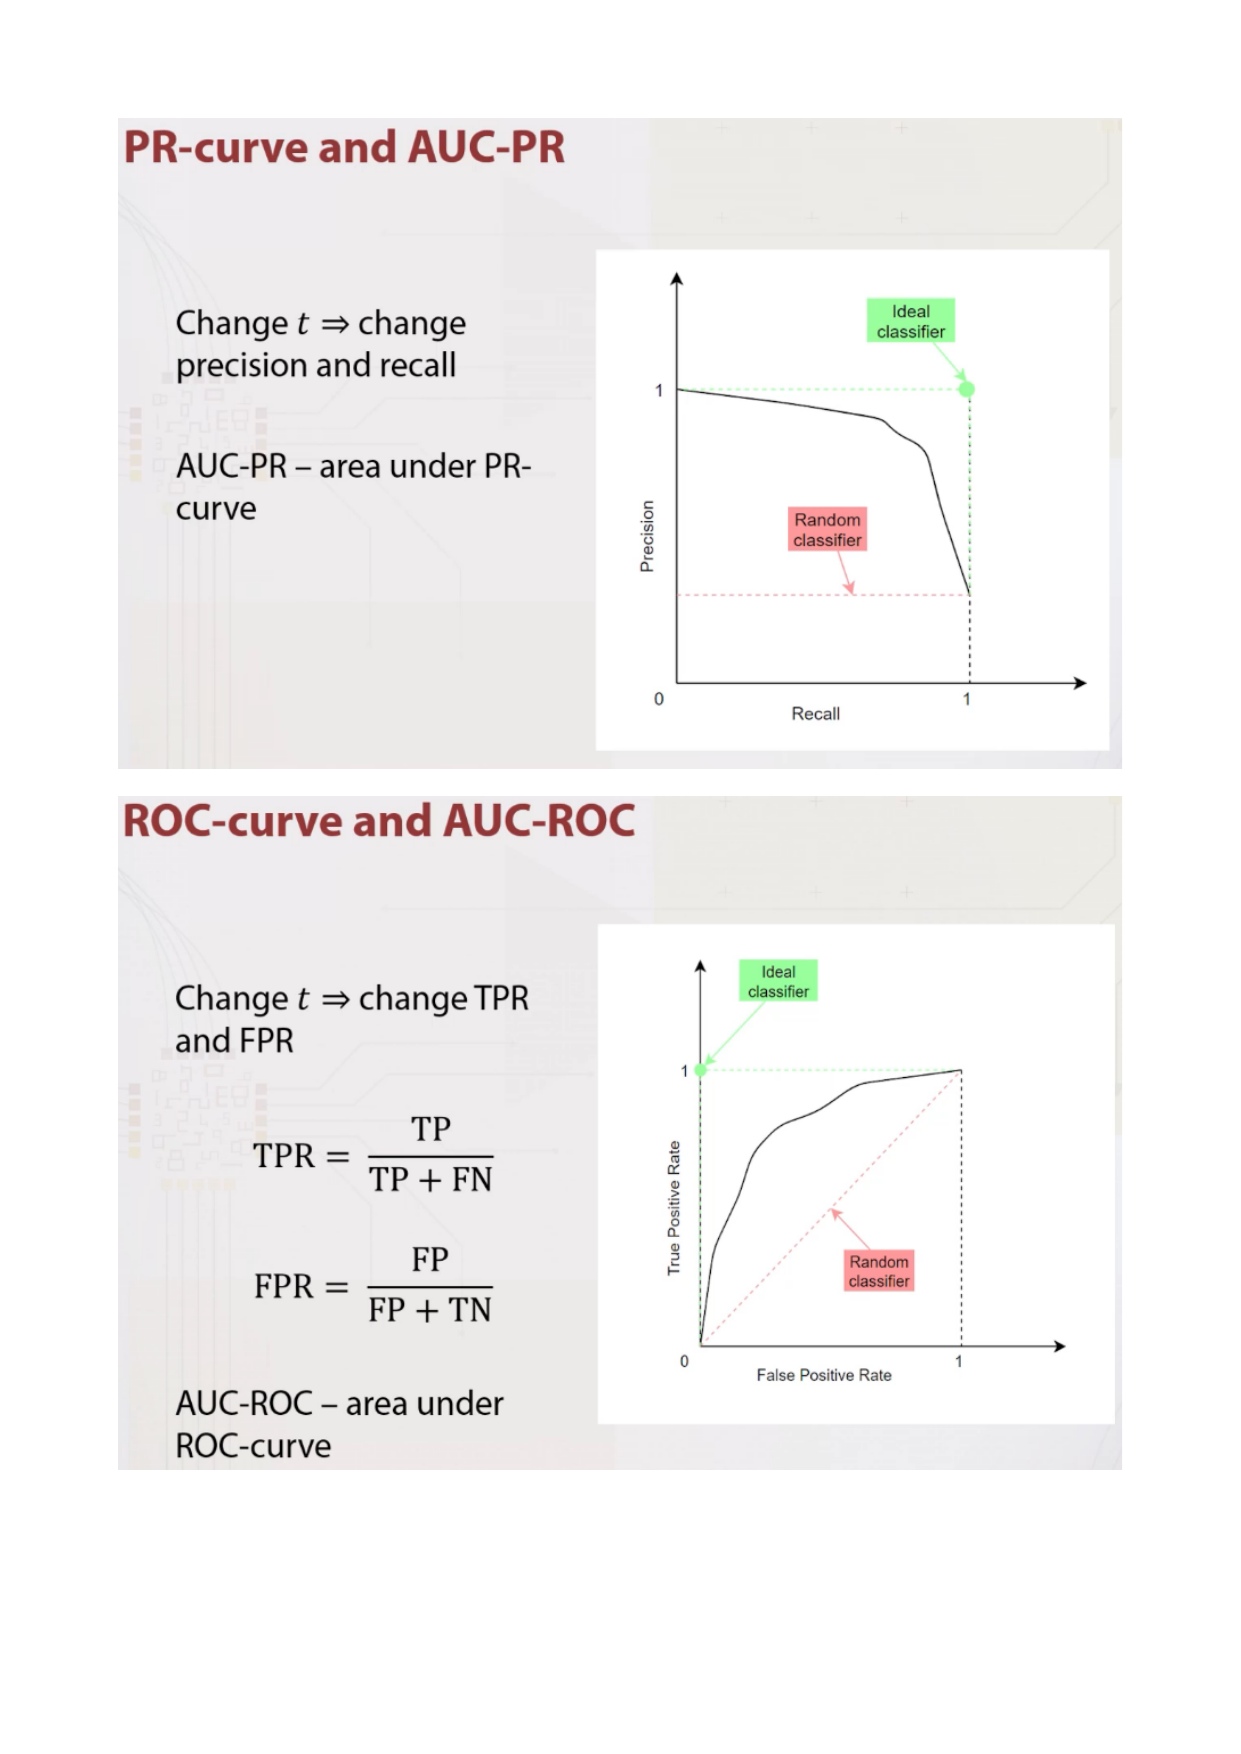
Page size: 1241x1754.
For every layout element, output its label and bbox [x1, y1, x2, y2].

picture [118, 118, 1123, 769]
picture [118, 796, 1123, 1470]
